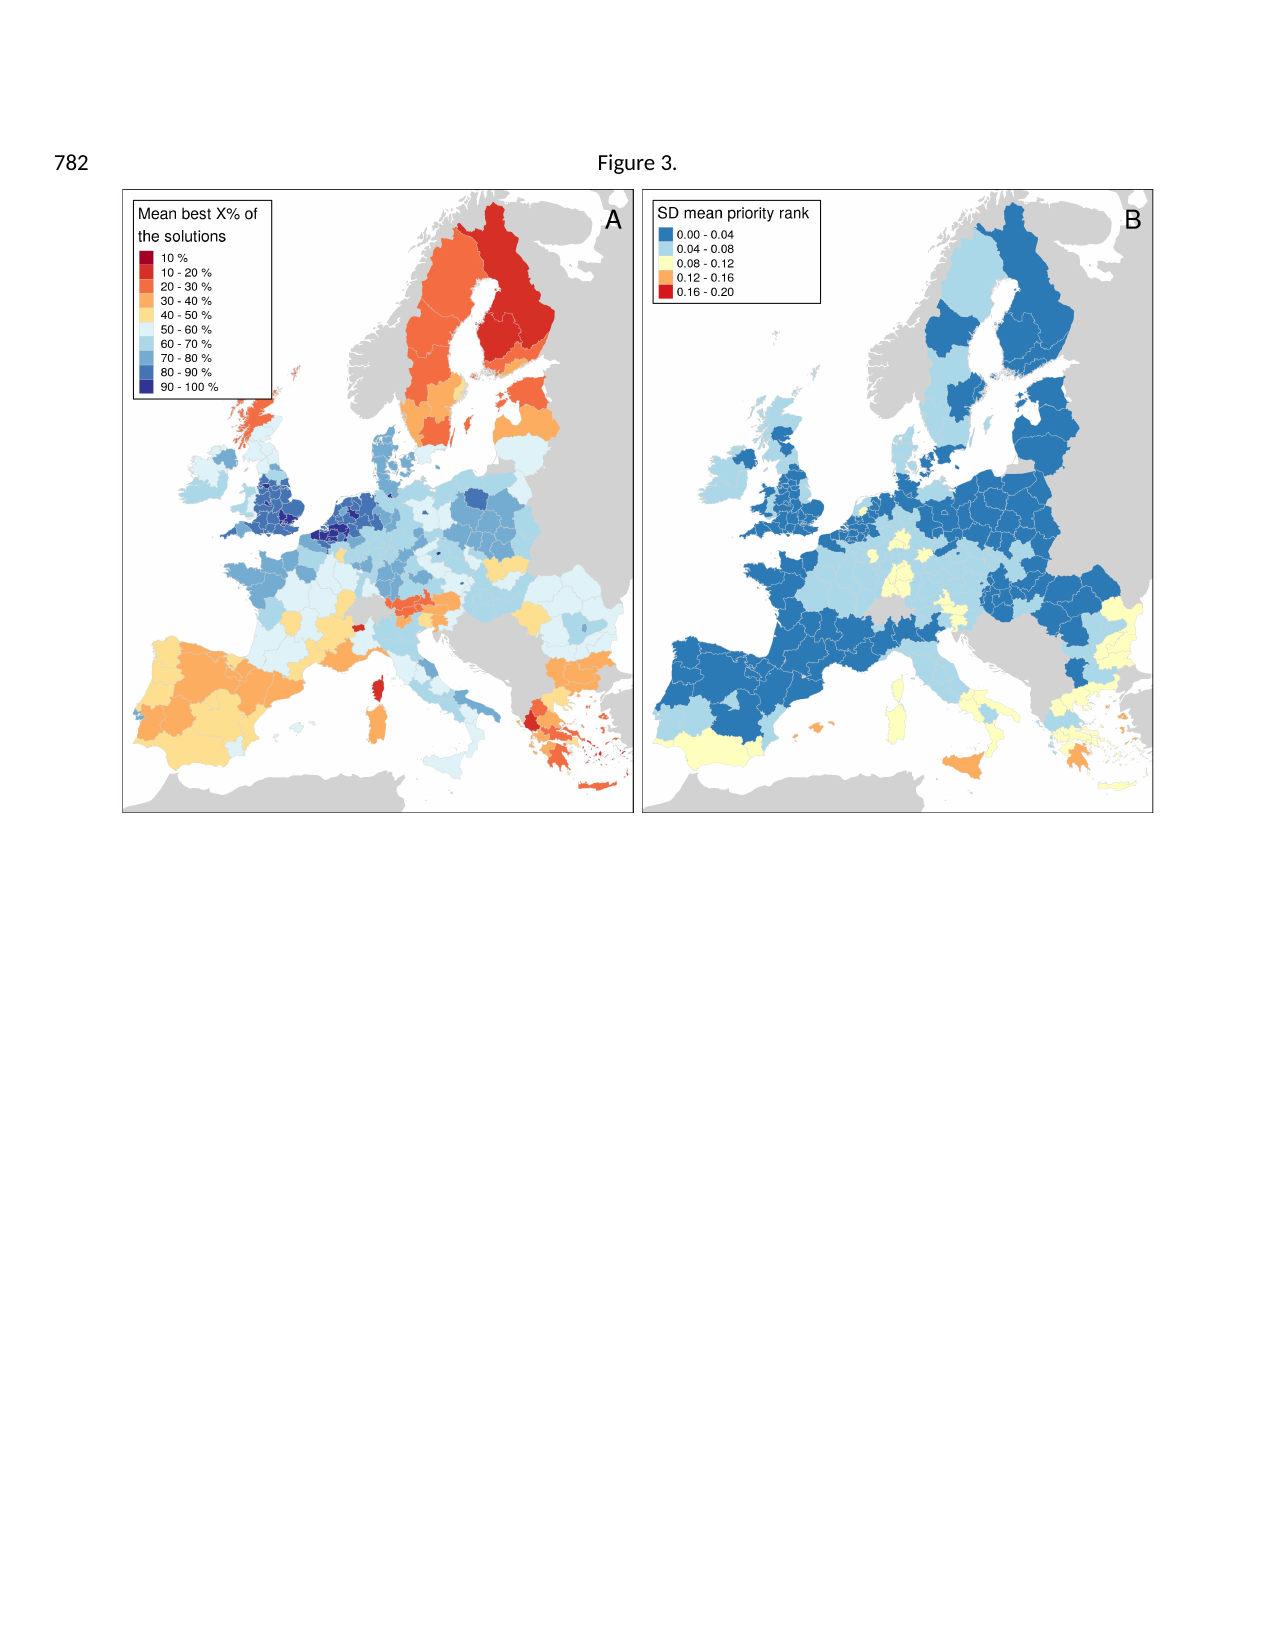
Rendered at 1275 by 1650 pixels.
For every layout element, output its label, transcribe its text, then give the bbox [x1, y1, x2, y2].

text Figure 3. [118, 148, 1157, 176]
picture [118, 189, 1157, 813]
